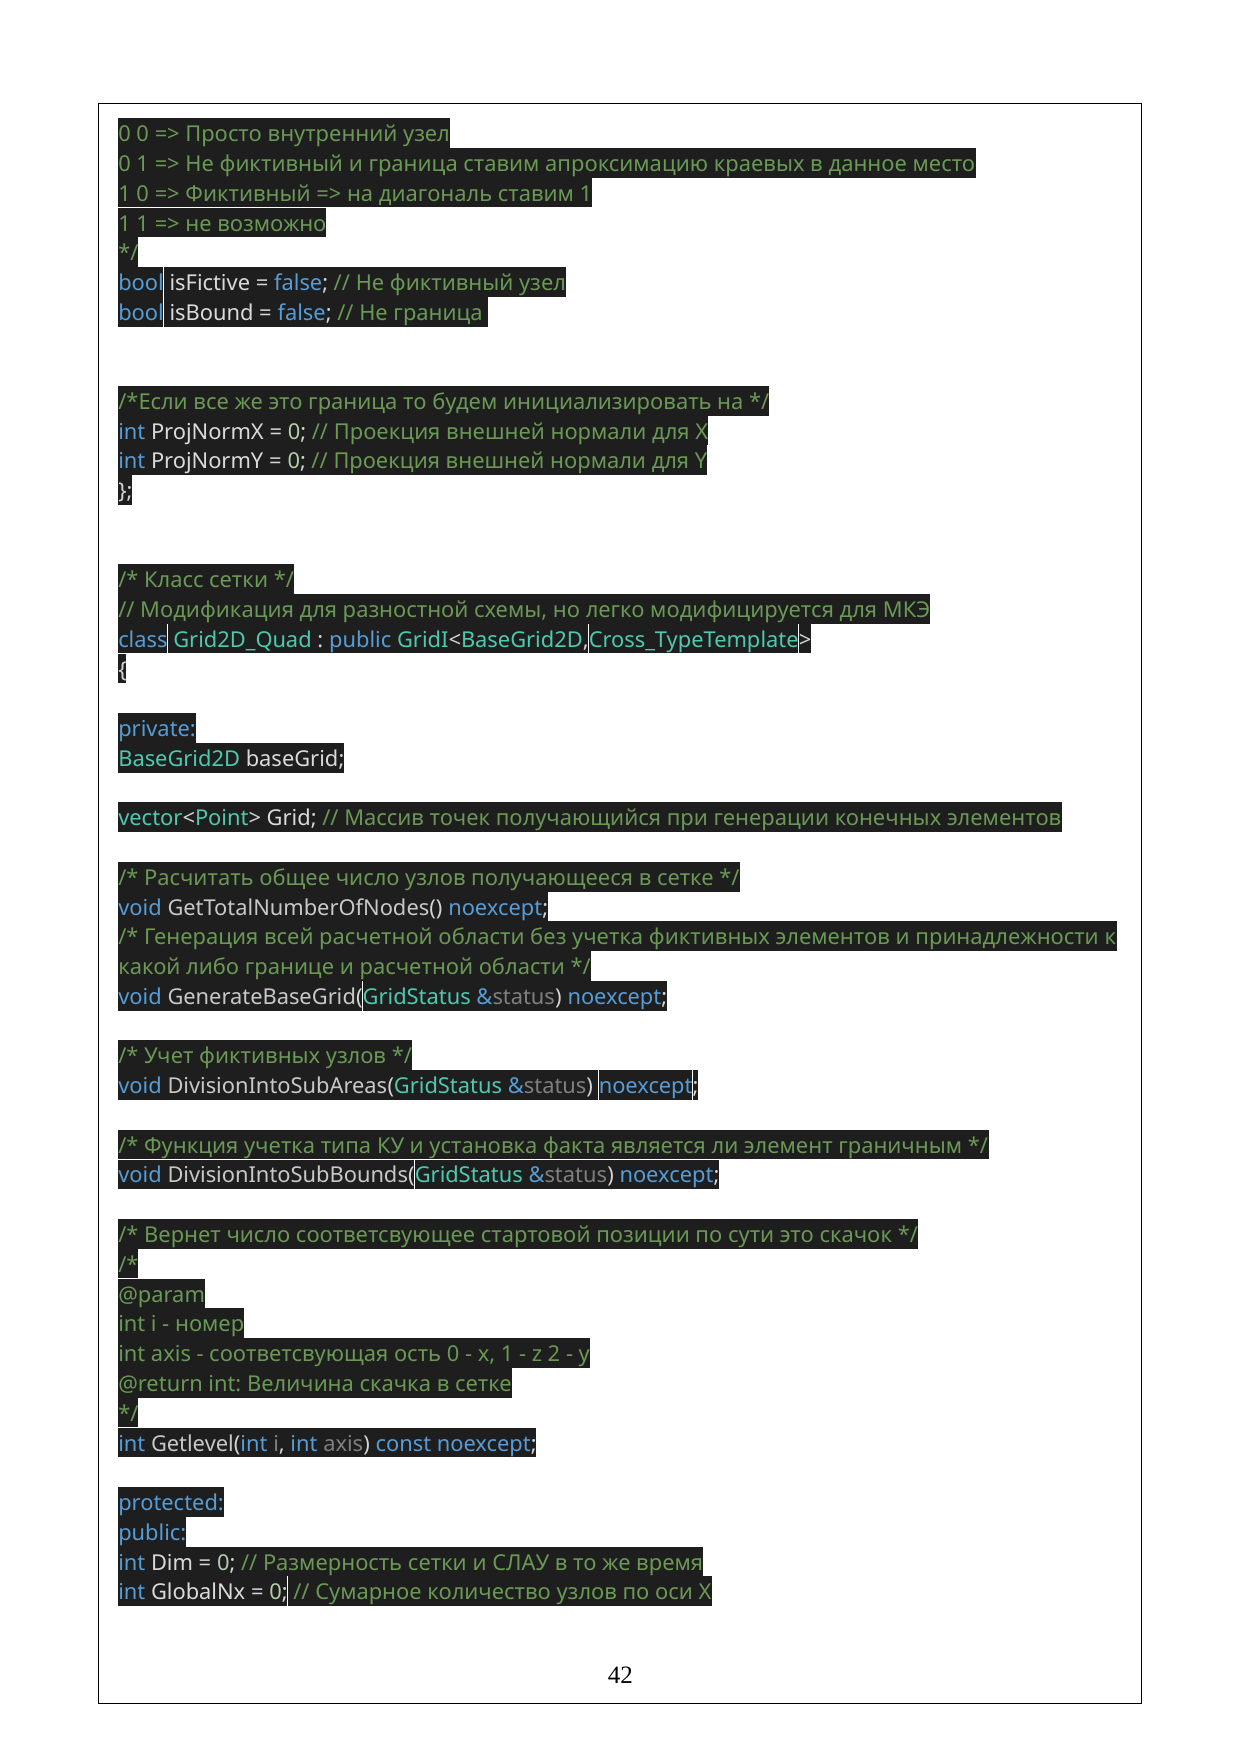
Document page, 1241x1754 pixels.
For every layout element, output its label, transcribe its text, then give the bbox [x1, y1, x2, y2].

text private: [118, 713, 1122, 743]
text /* [118, 1249, 1122, 1278]
text bool isFictive = false; // Не фиктивный узел [118, 267, 1122, 297]
text /* Класс сетки */ [118, 564, 1122, 594]
text int ProjNormX = 0; // Проекция внешней нормали для X [118, 416, 1122, 445]
text protected: [118, 1487, 1122, 1517]
text /* Учет фиктивных узлов */ [118, 1040, 1122, 1070]
text int i - номер [118, 1308, 1122, 1338]
text int axis - соответсвующая ость 0 - x, 1 - z 2 - y [118, 1338, 1122, 1368]
text /* Вернет число соответсвующее стартовой позиции по сути это скачок */ [118, 1219, 1122, 1249]
text 1 0 => Фиктивный => на диагональ ставим 1 [118, 178, 1122, 207]
text { [118, 653, 1122, 683]
text BaseGrid2D baseGrid; [118, 743, 1122, 773]
text */ [118, 237, 1122, 267]
text /* Функция учетка типа КУ и установка факта является ли элемент граничным */ [118, 1130, 1122, 1159]
text void DivisionIntoSubBounds(GridStatus &status) noexcept; [118, 1159, 1122, 1189]
text int Getlevel(int i, int axis) const noexcept; [118, 1427, 1122, 1457]
text @return int: Величина скачка в сетке [118, 1368, 1122, 1398]
text /*Если все же это граница то будем инициализировать на */ [118, 386, 1122, 416]
text 0 0 => Просто внутренний узел [118, 118, 1122, 148]
text void DivisionIntoSubAreas(GridStatus &status) noexcept; [118, 1070, 1122, 1100]
text // Модификация для разностной схемы, но легко модифицируется для МКЭ [118, 594, 1122, 624]
text 0 1 => Не фиктивный и граница ставим апроксимацию краевых в данное место [118, 148, 1122, 178]
text void GetTotalNumberOfNodes() noexcept; [118, 892, 1122, 921]
text int Dim = 0; // Размерность сетки и СЛАУ в то же время [118, 1547, 1122, 1576]
text public: [118, 1517, 1122, 1547]
text int GlobalNx = 0; // Сумарное количество узлов по оси Х [118, 1576, 1122, 1606]
text /* Генерация всей расчетной области без учетка фиктивных элементов и принадлежности к какой либо границе и расчетной области */ [118, 921, 1122, 981]
text 1 1 => не возможно [118, 207, 1122, 237]
text class Grid2D_Quad : public GridI<BaseGrid2D,Cross_TypeTemplate> [118, 624, 1122, 653]
text }; [118, 475, 1122, 505]
text @param [118, 1278, 1122, 1308]
text void GenerateBaseGrid(GridStatus &status) noexcept; [118, 981, 1122, 1011]
text int ProjNormY = 0; // Проекция внешней нормали для Y [118, 445, 1122, 475]
text vector<Point> Grid; // Массив точек получающийся при генерации конечных элементов [118, 802, 1122, 832]
text bool isBound = false; // Не граница [118, 297, 1122, 327]
text /* Расчитать общее число узлов получающееся в сетке */ [118, 862, 1122, 892]
text */ [118, 1398, 1122, 1427]
